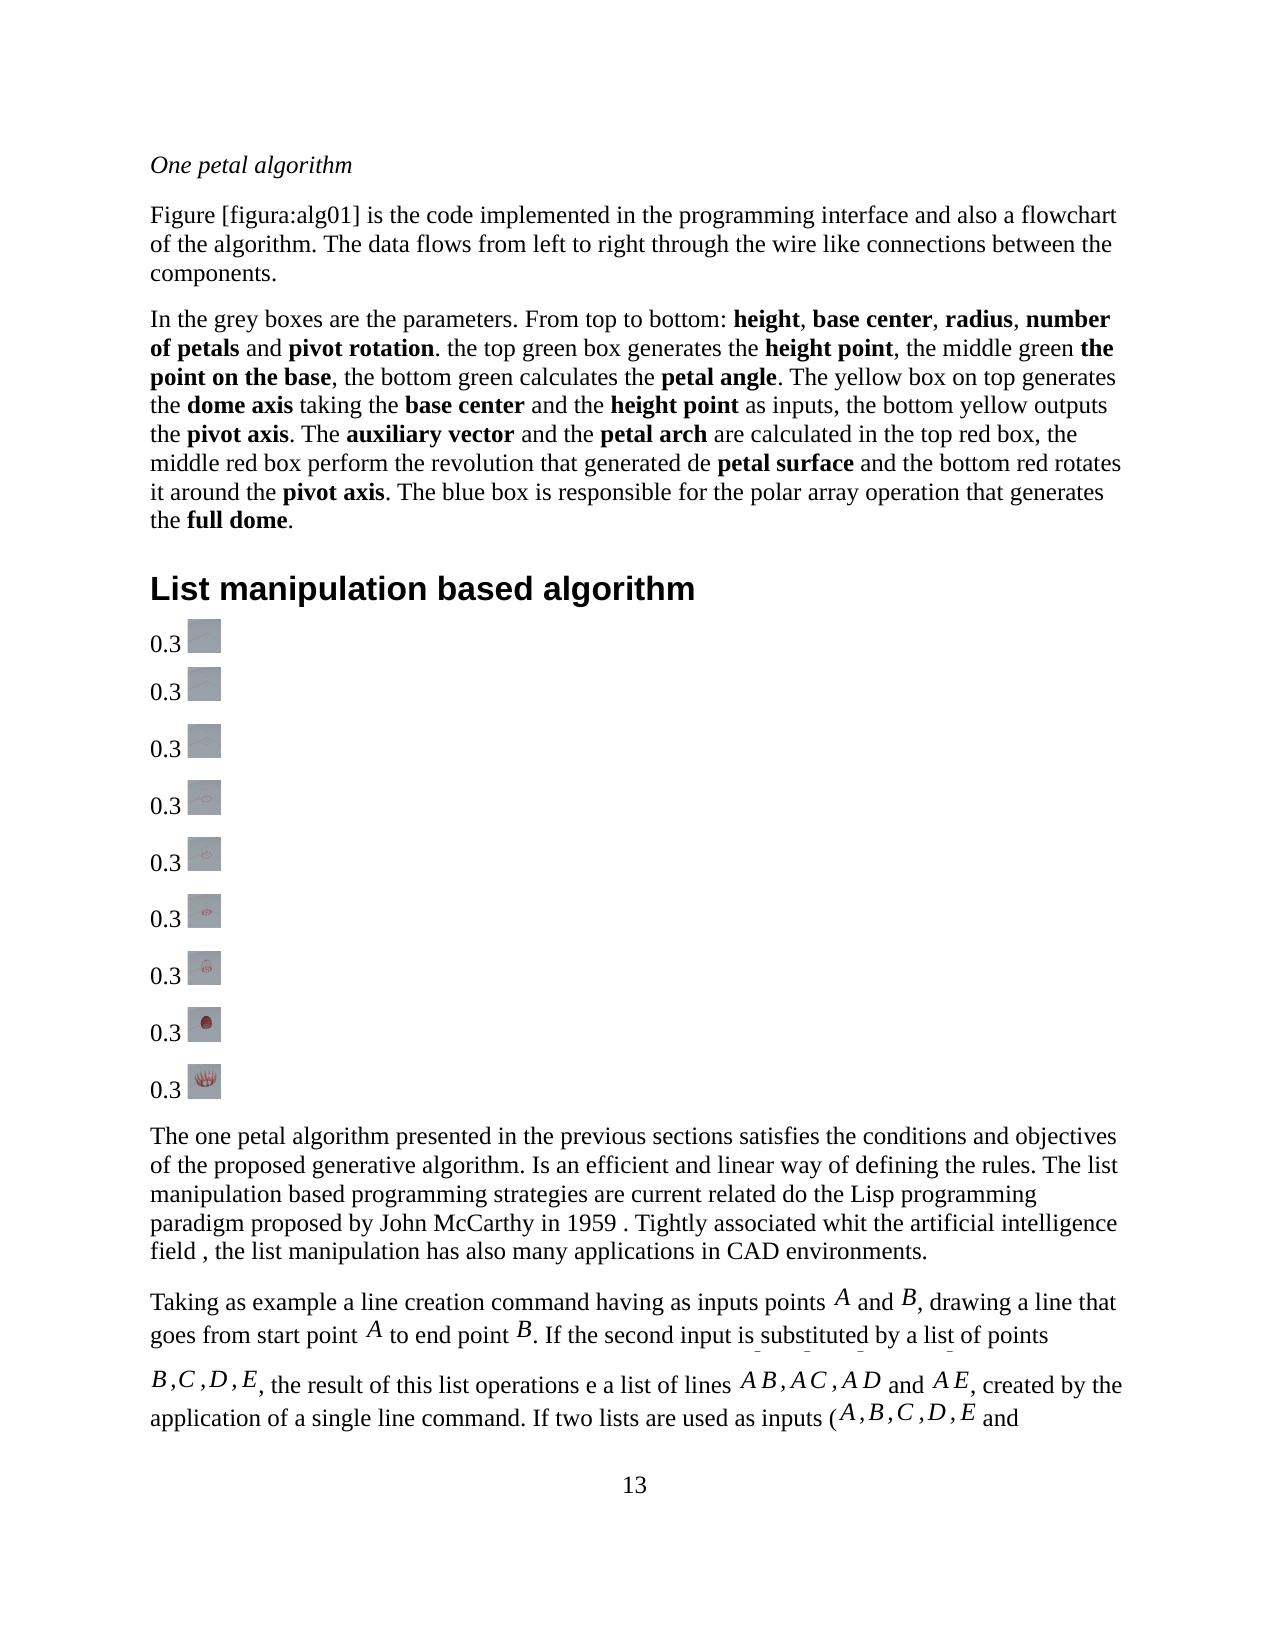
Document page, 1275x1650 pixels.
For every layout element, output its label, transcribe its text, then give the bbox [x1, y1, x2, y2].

text 0.3 [150, 1065, 1125, 1103]
text 0.3 [150, 619, 1125, 658]
picture [187, 951, 221, 985]
picture [187, 894, 221, 928]
text 0.3 [150, 724, 1125, 763]
picture [187, 724, 221, 758]
text 0.3 [150, 667, 1125, 706]
text 0.3 [150, 1008, 1125, 1047]
text One petal algorithm [150, 150, 1125, 179]
picture [187, 1064, 221, 1099]
text In the grey boxes are the parameters. From top to bottom: height, base center, radius, number of petals and pivot rotation. the top green box generates the height point, the middle green the point on the base, the bottom green calculates the petal angle. The yellow box on top generates the dome axis taking the base center and the height point as inputs, the bottom yellow outputs the pivot axis. The auxiliary vector and the petal arch are calculated in the top red box, the middle red box perform the revolution that generated de petal surface and the bottom red rotates it around the pivot axis. The blue box is responsible for the polar array operation that generates the full dome. [150, 304, 1125, 534]
text The one petal algorithm presented in the previous sections satisfies the conditions and objectives of the proposed generative algorithm. Is an efficient and linear way of defining the rules. The list manipulation based programming strategies are current related do the Lisp programming paradigm proposed by John McCarthy in 1959 . Tightly associated whit the artificial intelligence field , the list manipulation has also many applications in CAD environments. [150, 1121, 1125, 1265]
text 0.3 [150, 951, 1125, 990]
picture [187, 667, 221, 701]
picture [187, 780, 221, 815]
subtitle List manipulation based algorithm [150, 568, 1125, 607]
picture [187, 1007, 221, 1042]
text Taking as example a line creation command having as inputs points and , drawing a line that goes from start point to end point . If the second input is substituted by a list of points , the result of this list operations e a list of lines and , created by the application of a single line command. If two lists are used as inputs ( and ) the result will be a list of lines between the equivalent points in each ordinated lists ( and ). [150, 1283, 1125, 1432]
picture [187, 837, 221, 871]
text 0.3 [150, 894, 1125, 933]
text 0.3 [150, 781, 1125, 820]
text Figure [figura:alg01] is the code implemented in the programming interface and also a flowchart of the algorithm. The data flows from left to right through the wire like connections between the components. [150, 200, 1125, 286]
text 0.3 [150, 838, 1125, 876]
picture [187, 619, 221, 653]
